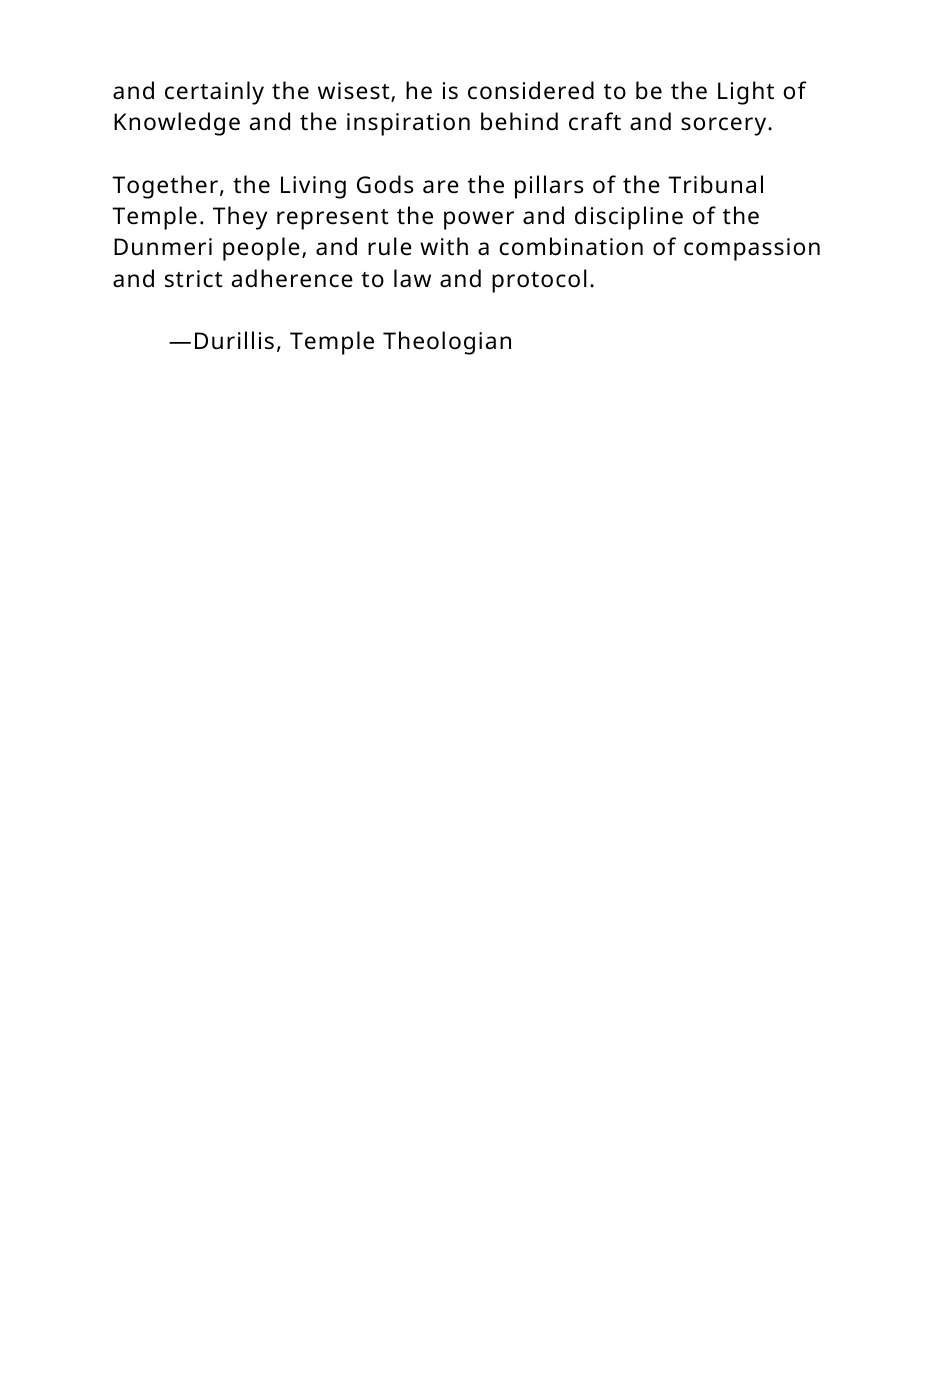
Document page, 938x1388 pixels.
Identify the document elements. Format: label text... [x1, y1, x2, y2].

text —Durillis, Temple Theologian [169, 325, 862, 356]
text Together, the Living Gods are the pillars of the Tribunal Temple. They represent the power and discipline of the Dunmeri people, and rule with a combination of compassion and strict adherence to law and protocol. [112, 169, 862, 294]
text and certainly the wisest, he is considered to be the Light of Knowledge and the inspiration behind craft and sorcery. [112, 75, 862, 137]
